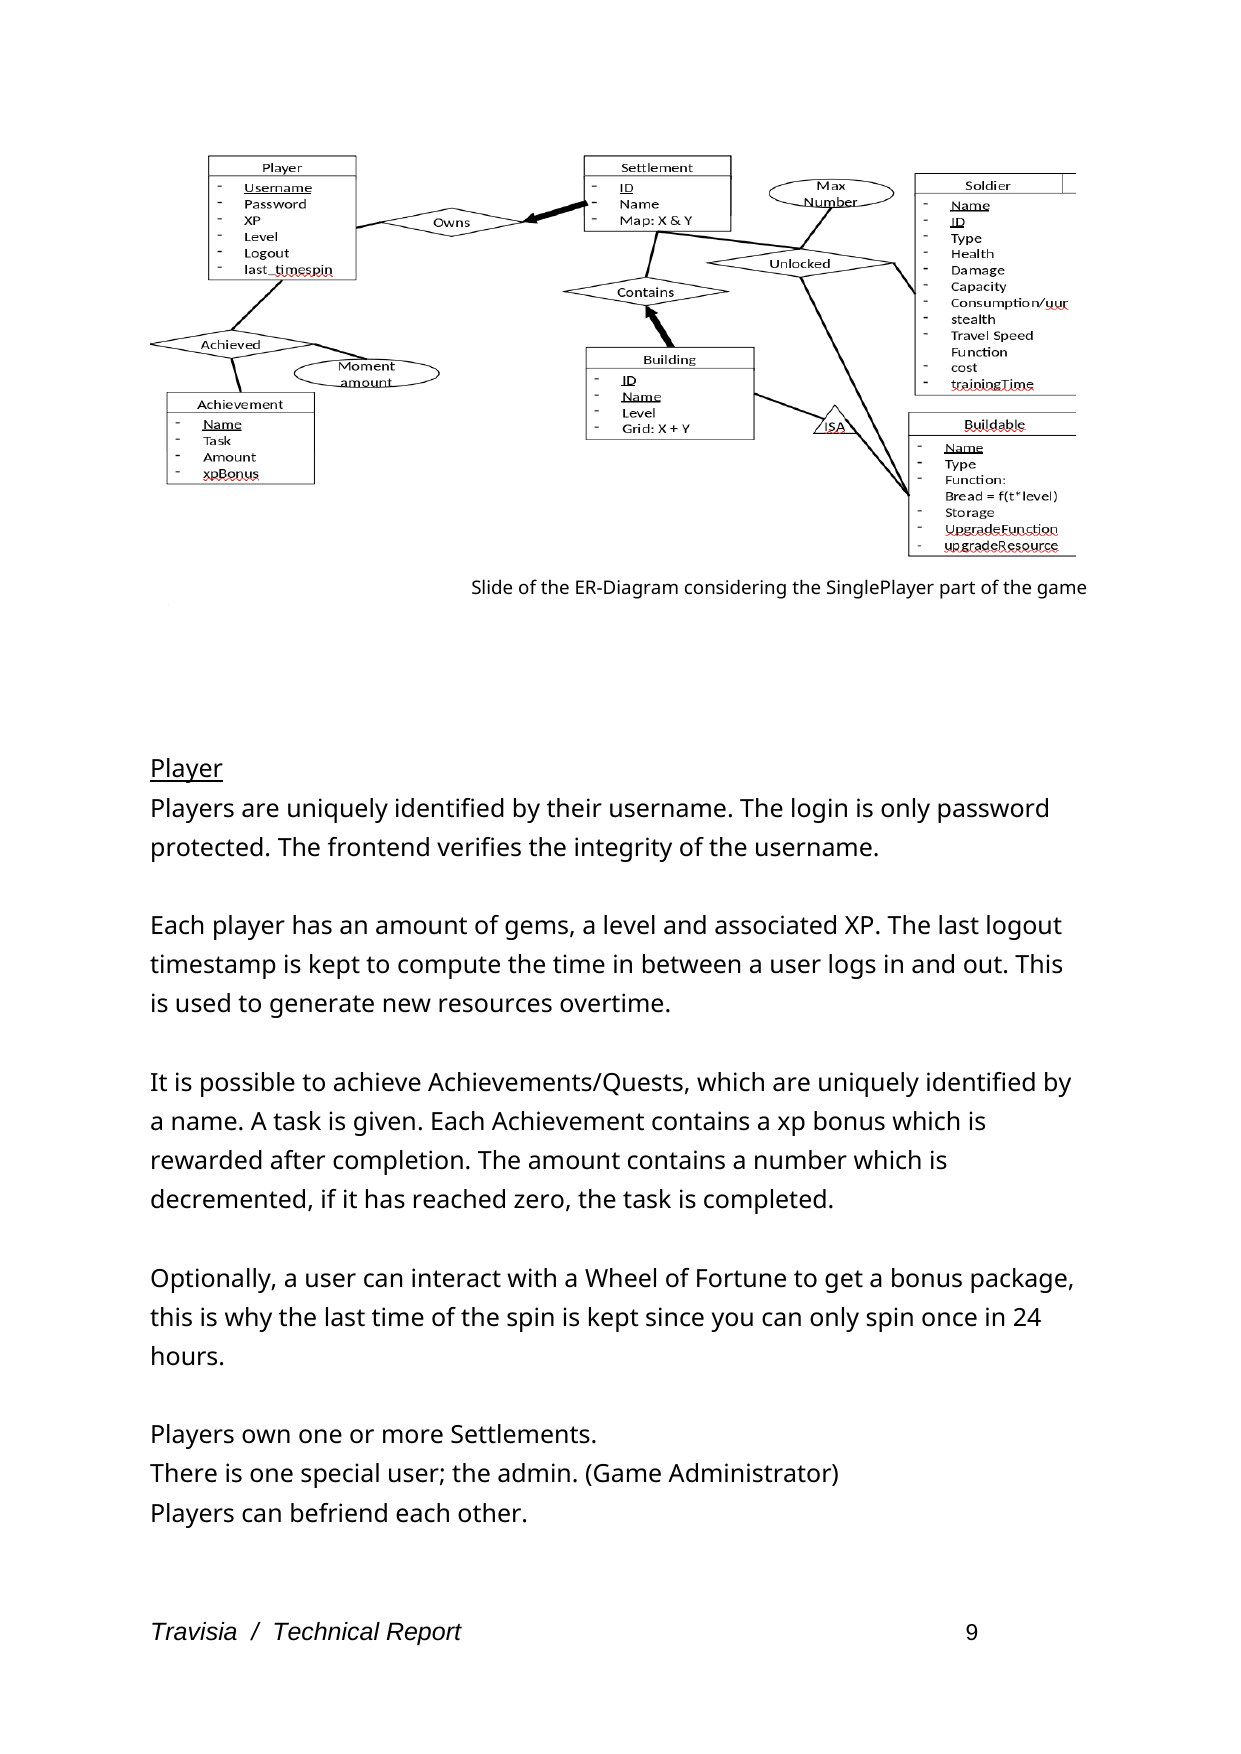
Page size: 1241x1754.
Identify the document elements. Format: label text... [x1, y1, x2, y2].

picture [150, 150, 1076, 571]
text Players are uniquely identified by their username. The login is only password protected. The frontend verifies the integrity of the username. [150, 790, 1087, 863]
text Optionally, a user can interact with a Wheel of Fortune to get a bonus package, this is why the last time of the spin is kept since you can only spin once in 24 hours. [150, 1260, 1087, 1373]
text Player [150, 751, 1087, 785]
text There is one special user; the admin. (Game Administrator) [150, 1456, 1087, 1490]
text Players can befriend each other. [150, 1495, 1087, 1529]
text Players own one or more Settlements. [150, 1417, 1087, 1451]
text Slide of the ER-Diagram considering the SinglePlayer part of the game [150, 574, 1087, 600]
text It is possible to achieve Achievements/Quests, which are uniquely identified by a name. A task is given. Each Achievement contains a xp bonus which is rewarded after completion. The amount contains a number which is decremented, if it has reached zero, the task is completed. [150, 1064, 1087, 1216]
text Each player has an amount of gems, a level and associated XP. The last logout timestamp is kept to compute the time in between a user logs in and out. This is used to generate new resources overtime. [150, 908, 1087, 1020]
